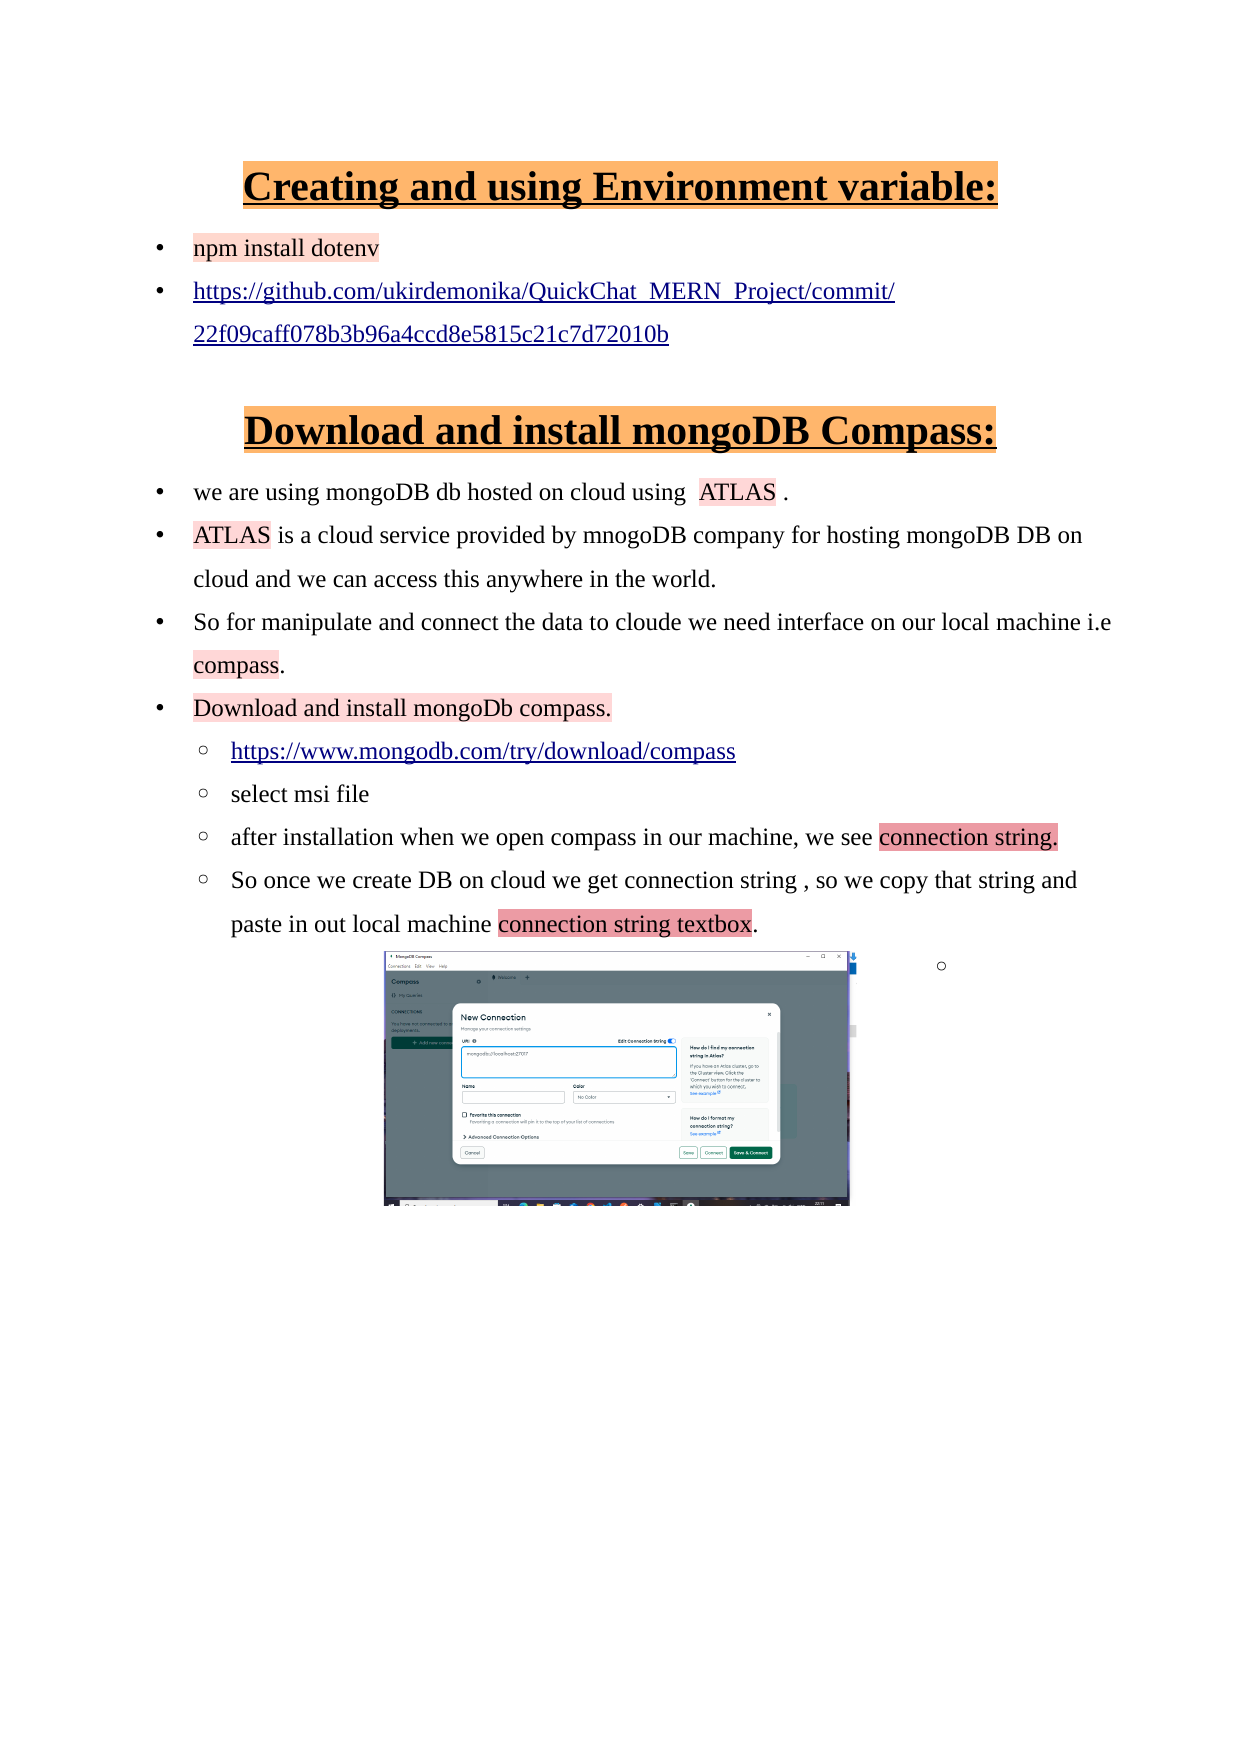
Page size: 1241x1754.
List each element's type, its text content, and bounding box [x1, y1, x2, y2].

list https://github.com/ukirdemonika/QuickChat_MERN_Project/commit/22f09caff078b3b96a4ccd8e5815c21c7d72010b [156, 276, 1122, 348]
list So for manipulate and connect the data to cloude we need interface on our local machine i.e compass. [156, 607, 1122, 679]
list Download and install mongoDb compass. [156, 693, 1122, 722]
text Download and install mongoDB Compass: [118, 406, 1122, 453]
list we are using mongoDB db hosted on cloud using ATLAS . [156, 477, 1122, 506]
list So once we create DB on cloud we get connection string , so we copy that string and paste in out local machine connection string textbox. [193, 866, 1122, 937]
text Creating and using Environment variable: [118, 161, 1122, 209]
list select msi file [193, 779, 1122, 808]
list ATLAS is a cloud service provided by mnogoDB company for hosting mongoDB DB on cloud and we can access this anywhere in the world. [156, 521, 1122, 592]
list npm install dotenv [156, 233, 1122, 262]
list https://www.mongodb.com/try/download/compass [193, 736, 1122, 765]
list after installation when we open compass in our machine, we see connection string. [193, 822, 1122, 851]
